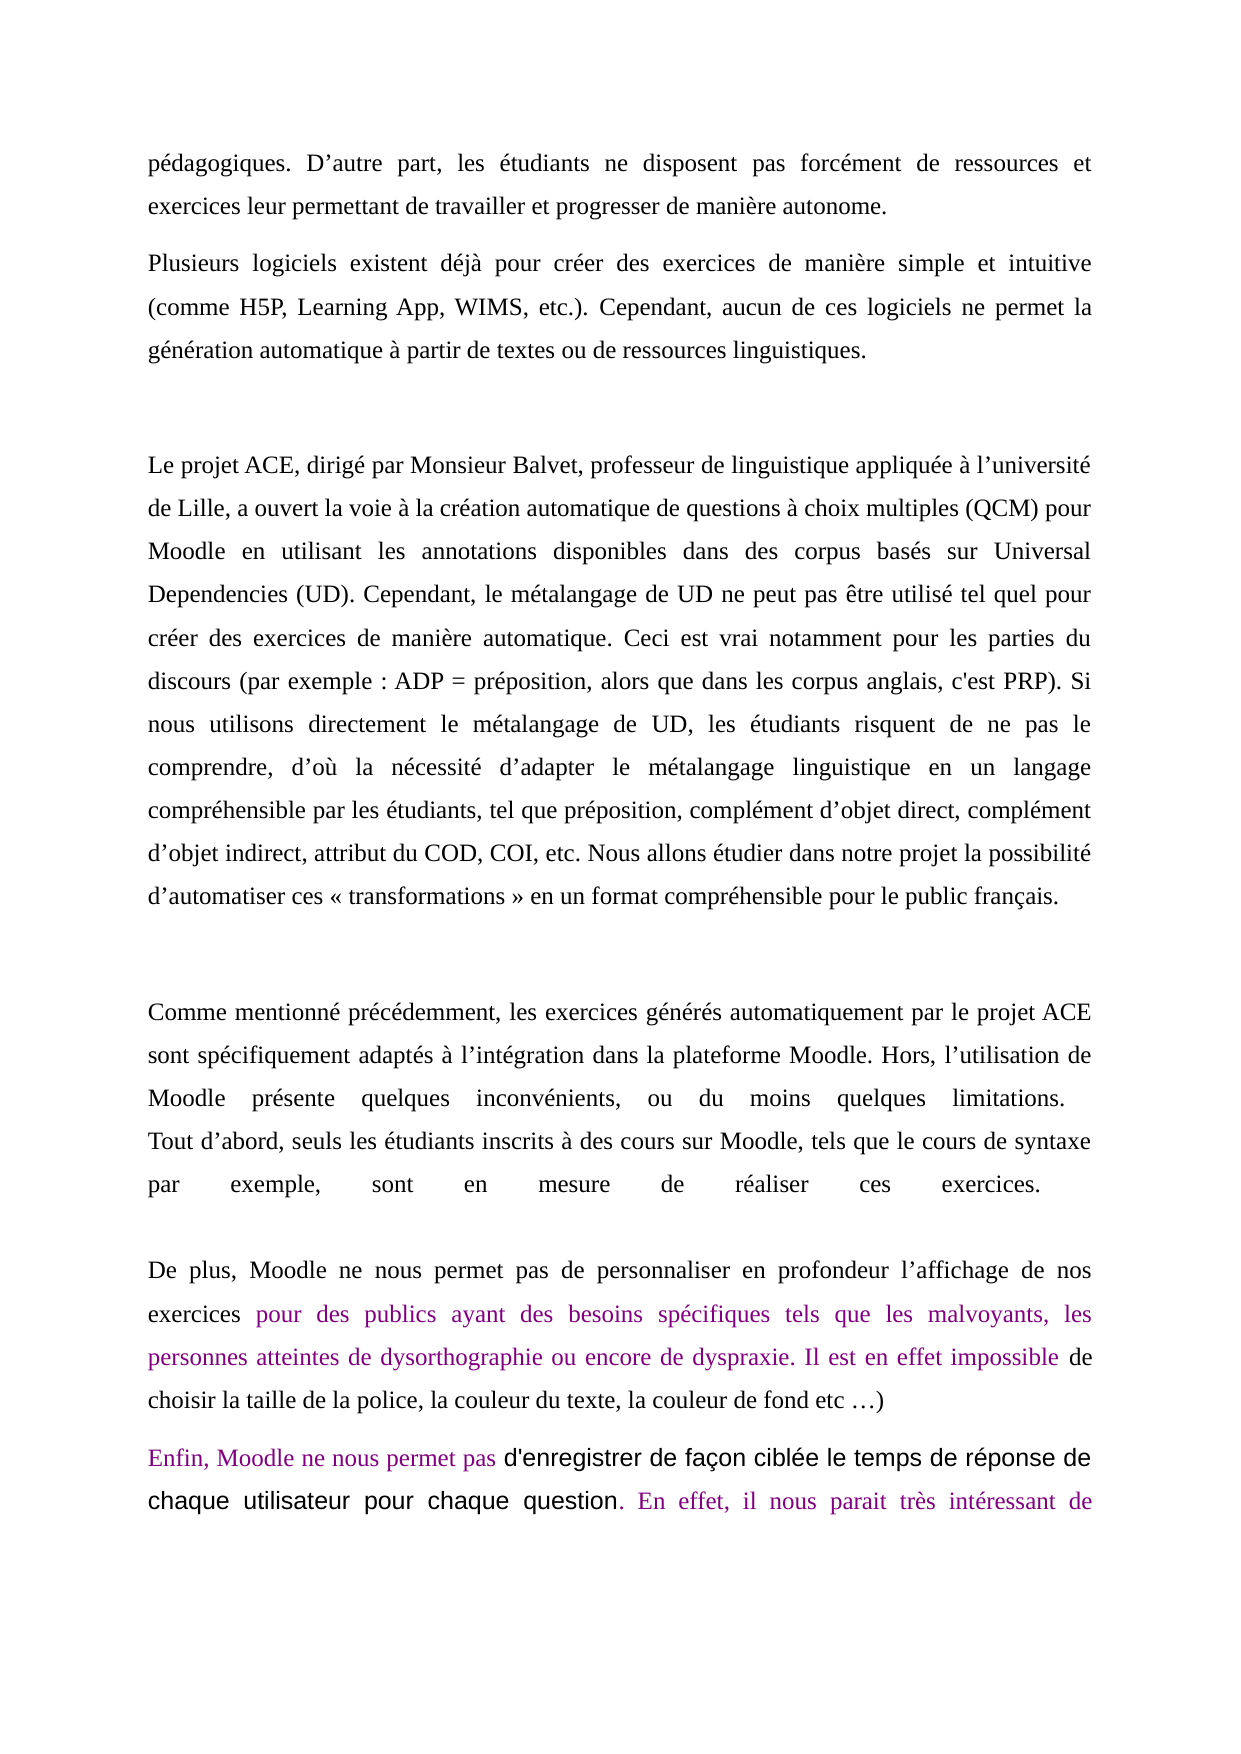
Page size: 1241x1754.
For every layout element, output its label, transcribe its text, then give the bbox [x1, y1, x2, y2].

text pédagogiques. D’autre part, les étudiants ne disposent pas forcément de ressources et exercices leur permettant de travailler et progresser de manière autonome. [148, 148, 1092, 219]
text Comme mentionné précédemment, les exercices générés automatiquement par le projet ACE sont spécifiquement adaptés à l’intégration dans la plateforme Moodle. Hors, l’utilisation de Moodle présente quelques inconvénients, ou du moins quelques limitations. Tout d’abord, seuls les étudiants inscrits à des cours sur Moodle, tels que le cours de syntaxe par exemple, sont en mesure de réaliser ces exercices. De plus, Moodle ne nous permet pas de personnaliser en profondeur l’affichage de nos exercices pour des publics ayant des besoins spécifiques tels que les malvoyants, les personnes atteintes de dysorthographie ou encore de dyspraxie. Il est en effet impossible de choisir la taille de la police, la couleur du texte, la couleur de fond etc …) [148, 997, 1092, 1414]
text Enfin, Moodle ne nous permet pas d'enregistrer de façon ciblée le temps de réponse de chaque utilisateur pour chaque question. En effet, il nous parait très intéressant de [148, 1443, 1092, 1515]
text Plusieurs logiciels existent déjà pour créer des exercices de manière simple et intuitive (comme H5P, Learning App, WIMS, etc.). Cependant, aucun de ces logiciels ne permet la génération automatique à partir de textes ou de ressources linguistiques. [148, 248, 1092, 363]
text Le projet ACE, dirigé par Monsieur Balvet, professeur de linguistique appliquée à l’université de Lille, a ouvert la voie à la création automatique de questions à choix multiples (QCM) pour Moodle en utilisant les annotations disponibles dans des corpus basés sur Universal Dependencies (UD). Cependant, le métalangage de UD ne peut pas être utilisé tel quel pour créer des exercices de manière automatique. Ceci est vrai notamment pour les parties du discours (par exemple : ADP = préposition, alors que dans les corpus anglais, c'est PRP). Si nous utilisons directement le métalangage de UD, les étudiants risquent de ne pas le comprendre, d’où la nécessité d’adapter le métalangage linguistique en un langage compréhensible par les étudiants, tel que préposition, complément d’objet direct, complément d’objet indirect, attribut du COD, COI, etc. Nous allons étudier dans notre projet la possibilité d’automatiser ces « transformations » en un format compréhensible pour le public français. [148, 450, 1092, 910]
